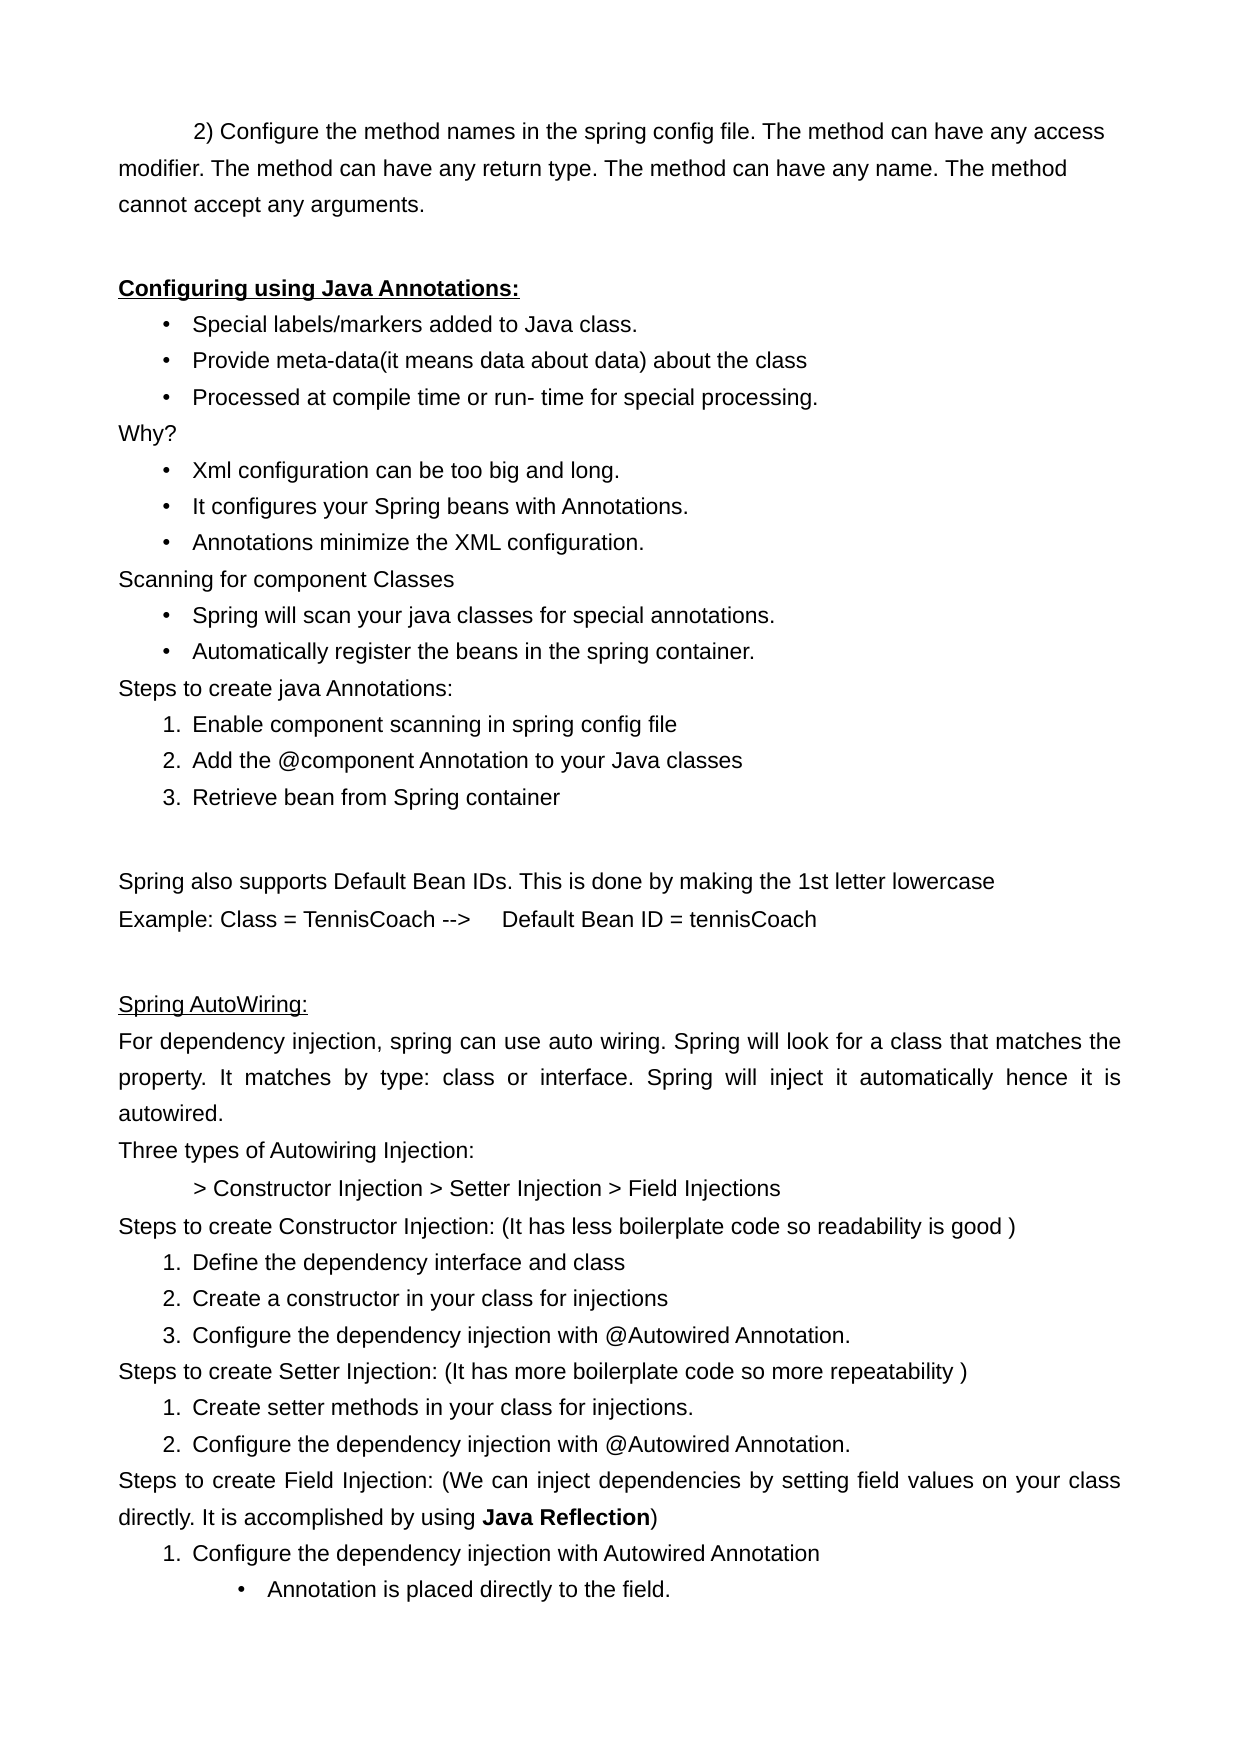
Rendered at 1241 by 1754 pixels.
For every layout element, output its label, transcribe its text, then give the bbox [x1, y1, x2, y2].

list Annotation is placed directly to the field. [237, 1576, 1122, 1602]
list Spring will scan your java classes for special annotations. [162, 602, 1122, 628]
list Configure the dependency injection with @Autowired Annotation. [162, 1322, 1122, 1348]
list Annotations minimize the XML configuration. [162, 529, 1122, 556]
list It configures your Spring beans with Annotations. [162, 493, 1122, 519]
text Steps to create java Annotations: [118, 675, 1122, 701]
list Add the @component Annotation to your Java classes [162, 747, 1122, 774]
text Spring AutoWiring: [118, 991, 1122, 1018]
text Example: Class = TennisCoach --> Default Bean ID = tennisCoach [118, 904, 1122, 933]
text Steps to create Setter Injection: (It has more boilerplate code so more repeatability ) [118, 1358, 1122, 1384]
text For dependency injection, spring can use auto wiring. Spring will look for a class that matches the property. It matches by type: class or interface. Spring will inject it automatically hence it is autowired. [118, 1028, 1122, 1127]
text Steps to create Field Injection: (We can inject dependencies by setting field values on your class directly. It is accomplished by using Java Reflection) [118, 1467, 1122, 1530]
text Steps to create Constructor Injection: (It has less boilerplate code so readability is good ) [118, 1213, 1122, 1239]
list Provide meta-data(it means data about data) about the class [162, 347, 1122, 374]
list Create setter methods in your class for injections. [162, 1394, 1122, 1421]
text Scanning for component Classes [118, 566, 1122, 592]
list Processed at compile time or run- time for special processing. [162, 384, 1122, 410]
text Three types of Autowiring Injection: [118, 1137, 1122, 1163]
text Why? [118, 420, 1122, 447]
list Configure the dependency injection with Autowired Annotation [162, 1540, 1122, 1566]
list Automatically register the beans in the spring container. [162, 638, 1122, 665]
text 2) Configure the method names in the spring config file. The method can have any access modifier. The method can have any return type. The method can have any name. The method cannot accept any arguments. [118, 118, 1122, 217]
list Create a constructor in your class for injections [162, 1285, 1122, 1312]
text > Constructor Injection > Setter Injection > Field Injections [118, 1173, 1122, 1202]
list Define the dependency interface and class [162, 1249, 1122, 1275]
list Xml configuration can be too big and long. [162, 457, 1122, 483]
list Configure the dependency injection with @Autowired Annotation. [162, 1431, 1122, 1457]
text Configuring using Java Annotations: [118, 275, 1122, 301]
text Spring also supports Default Bean IDs. This is done by making the 1st letter lowercase [118, 868, 1122, 894]
list Retrieve bean from Spring container [162, 784, 1122, 810]
list Enable component scanning in spring config file [162, 711, 1122, 737]
list Special labels/markers added to Java class. [162, 311, 1122, 337]
